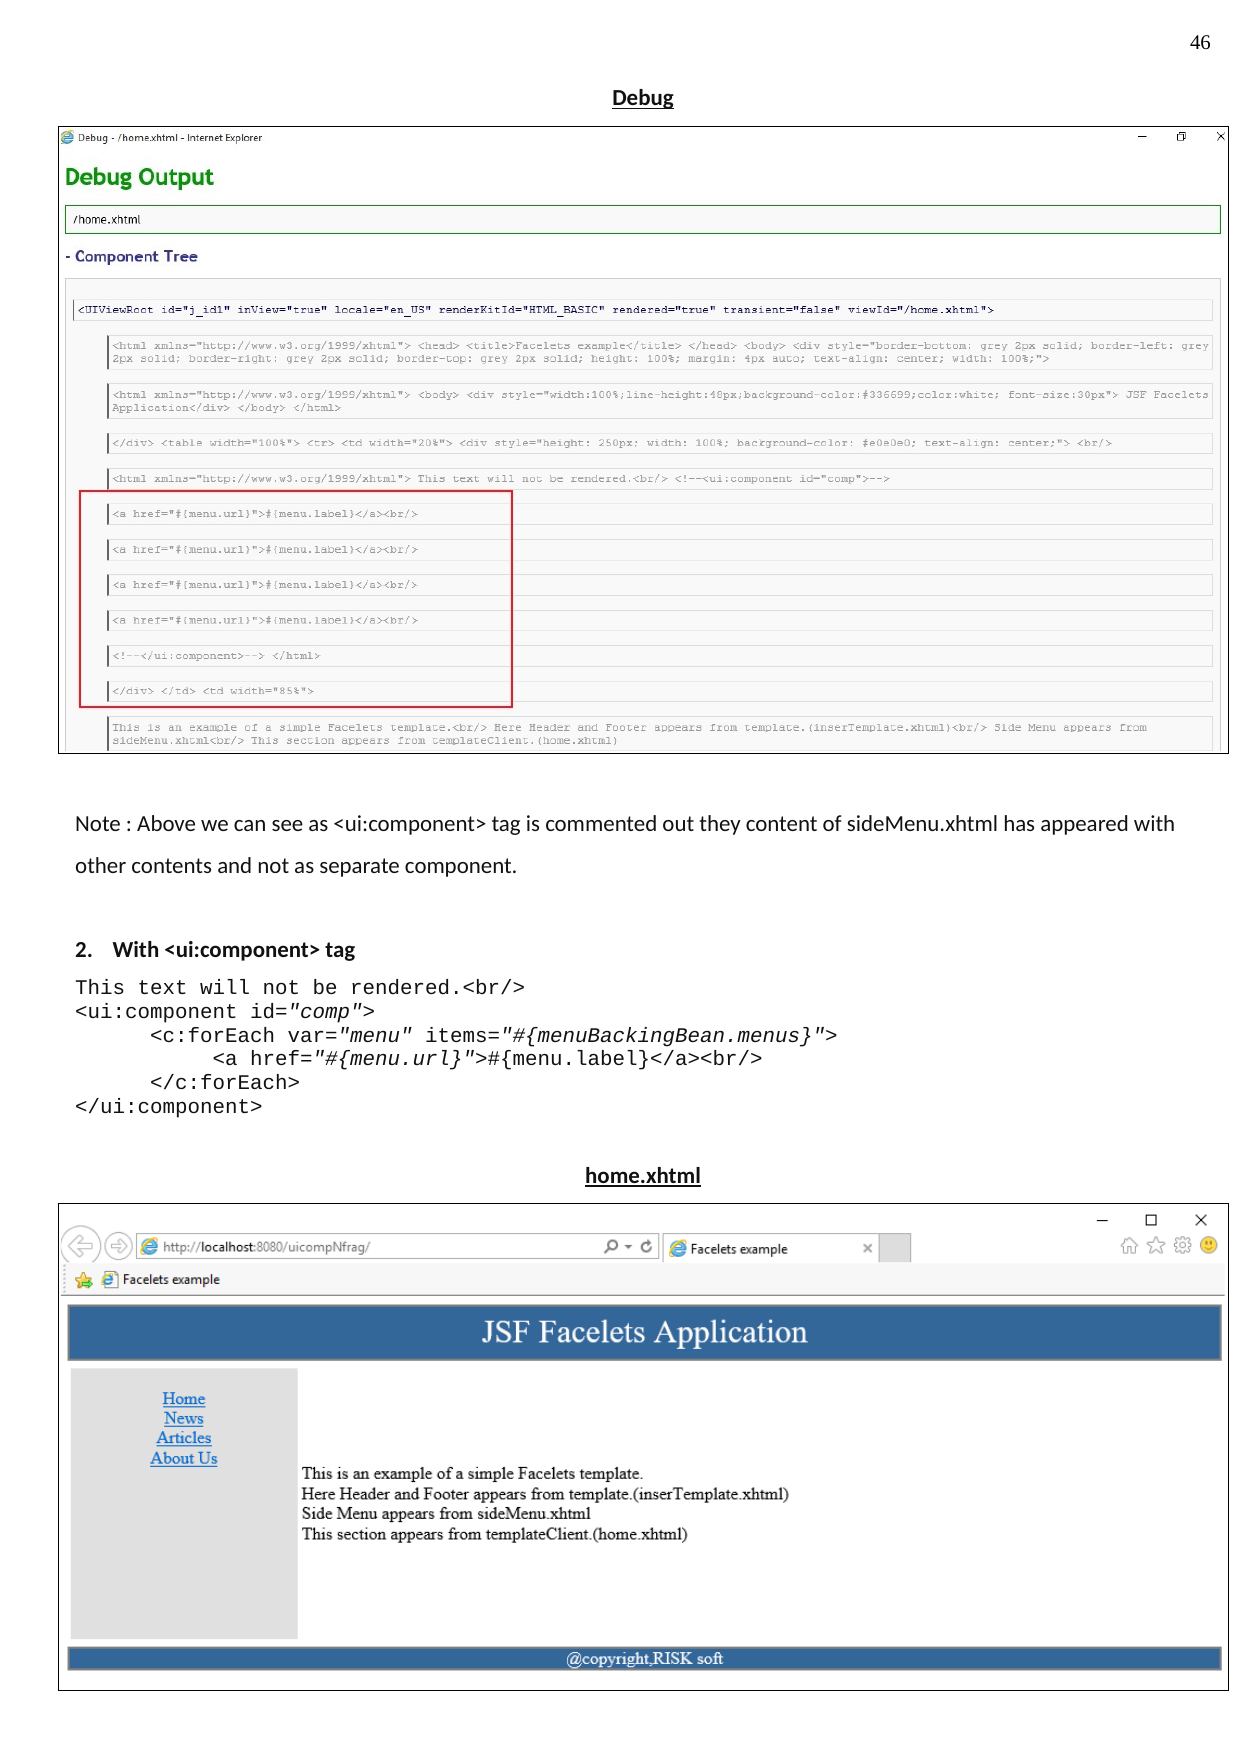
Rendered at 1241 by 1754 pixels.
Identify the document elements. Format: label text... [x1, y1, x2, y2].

text Note : Above we can see as <ui:component> tag is commented out they content of sideMenu.xhtml has appeared with other contents and not as separate component. [75, 809, 1211, 879]
text <c:forEach var="menu" items="#{menuBackingBean.menus}"> [75, 1025, 1211, 1048]
text home.xhtml [75, 1161, 1211, 1189]
text </c:forEach> [75, 1072, 1211, 1096]
picture [60, 128, 1225, 751]
text This text will not be rendered.<br/> [75, 977, 1211, 1001]
text 2. With <ui:component> tag [75, 935, 1211, 963]
text Debug [75, 83, 1211, 112]
text <ui:component id="comp"> [75, 1001, 1211, 1025]
text <a href="#{menu.url}">#{menu.label}</a><br/> [75, 1048, 1211, 1072]
text </ui:component> [75, 1096, 1211, 1119]
